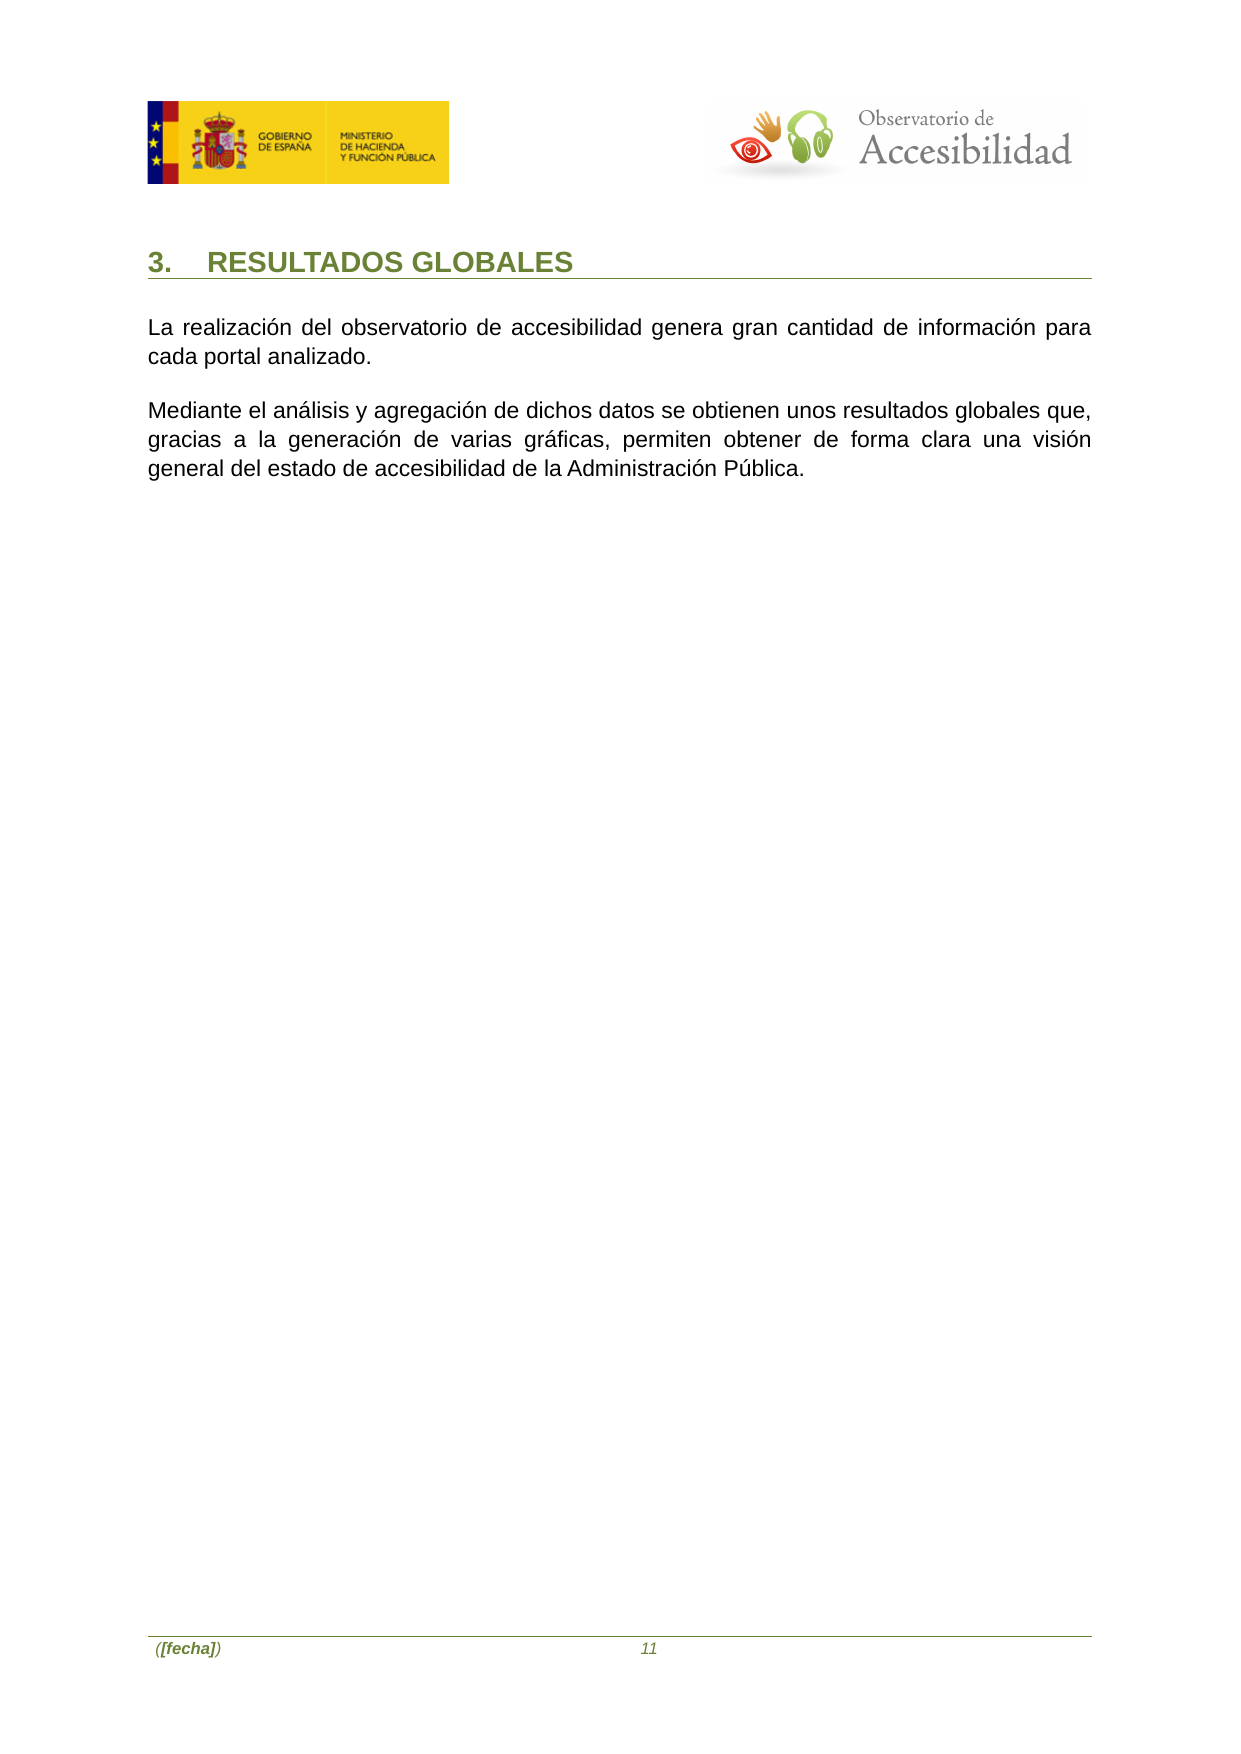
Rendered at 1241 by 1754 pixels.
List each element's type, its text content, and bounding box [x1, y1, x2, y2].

picture [147, 101, 450, 184]
text Mediante el análisis y agregación de dichos datos se obtienen unos resultados globales que, gracias a la generación de varias gráficas, permiten obtener de forma clara una visión general del estado de accesibilidad de la Administración Pública. [148, 397, 1092, 481]
subtitle Resultados Globales [148, 245, 1092, 278]
picture [710, 101, 1086, 184]
text La realización del observatorio de accesibilidad genera gran cantidad de información para cada portal analizado. [148, 314, 1092, 369]
